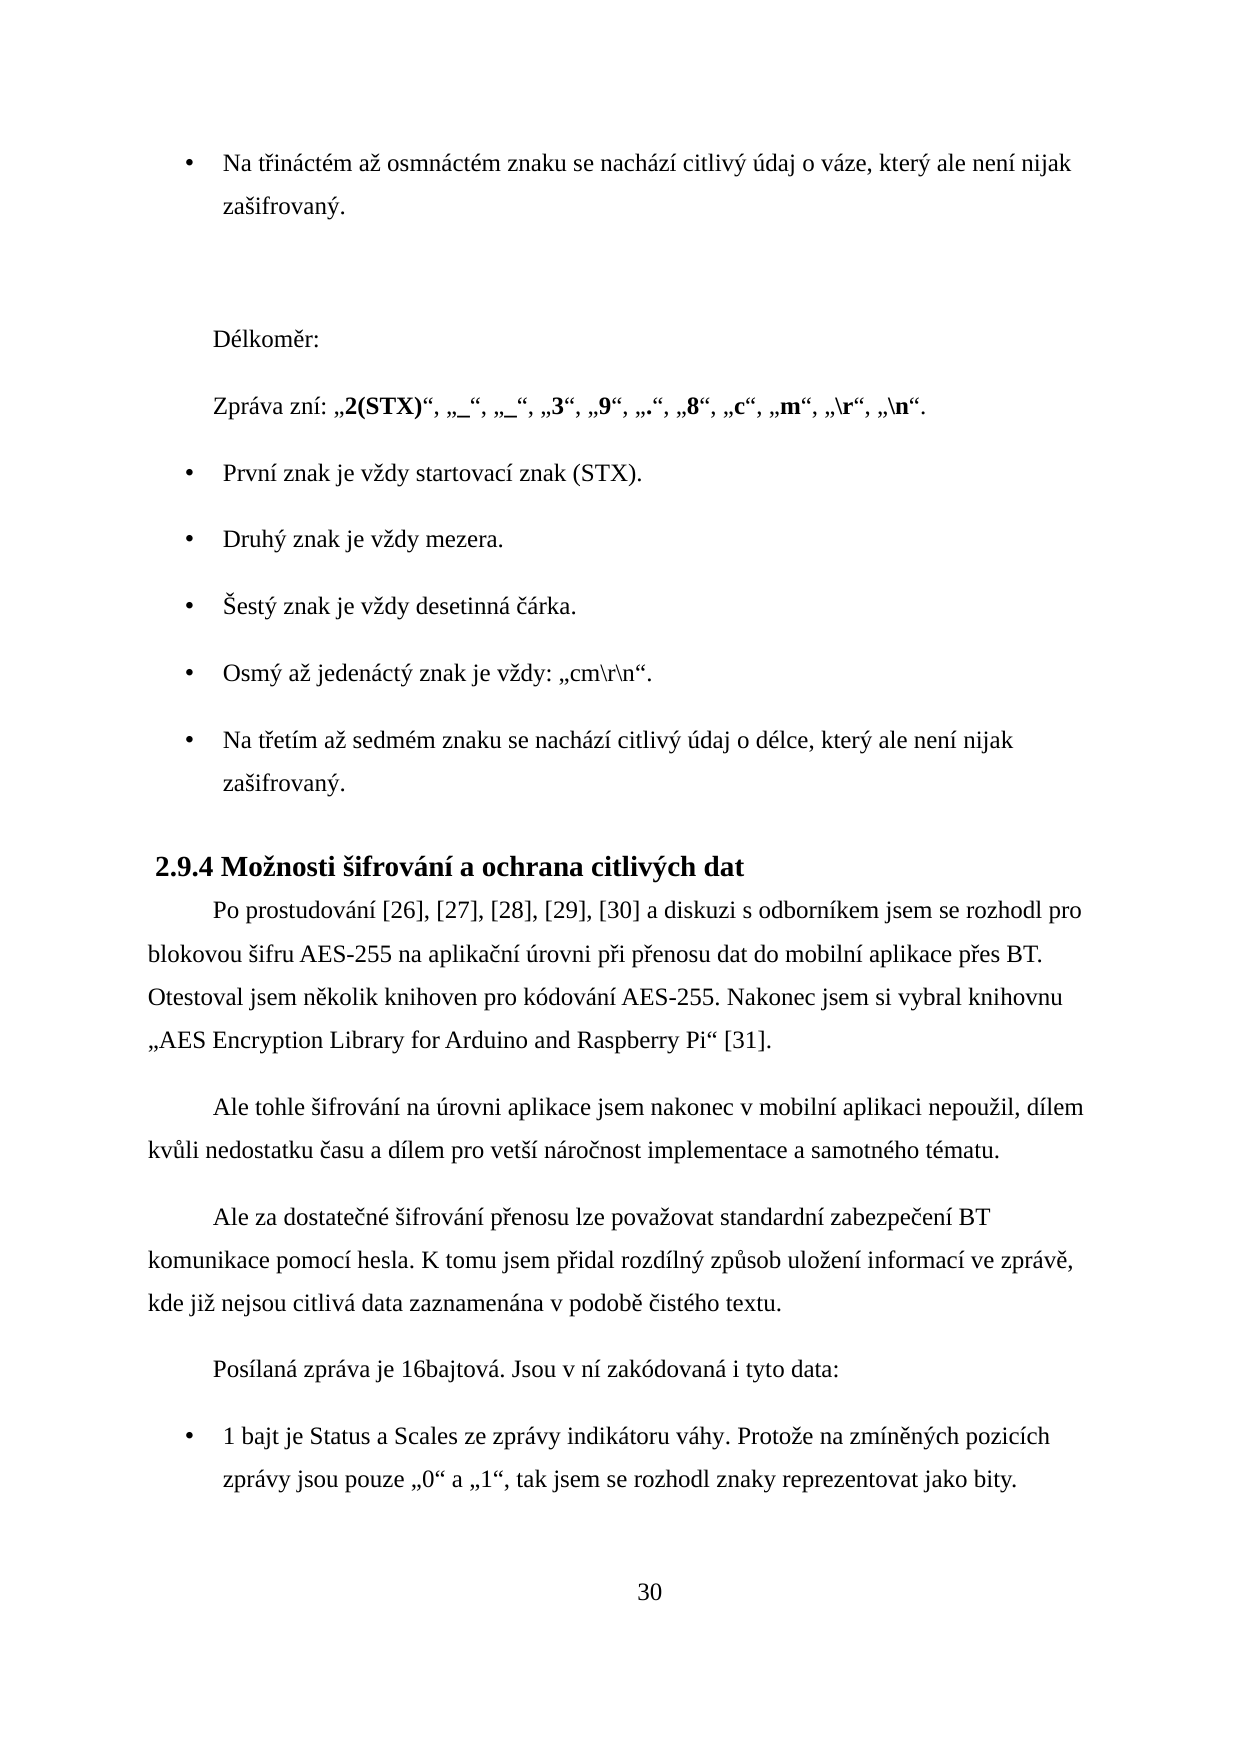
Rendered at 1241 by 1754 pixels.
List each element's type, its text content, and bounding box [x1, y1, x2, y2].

list Šestý znak je vždy desetinná čárka. [185, 591, 1093, 620]
list První znak je vždy startovací znak (STX). [185, 458, 1093, 487]
text Ale za dostatečné šifrování přenosu lze považovat standardní zabezpečení BT komunikace pomocí hesla. K tomu jsem přidal rozdílný způsob uložení informací ve zprávě, kde již nejsou citlivá data zaznamenána v podobě čistého textu. [148, 1202, 1093, 1317]
text Po prostudování [26], [27], [28], [29], [30] a diskuzi s odborníkem jsem se rozhodl pro blokovou šifru AES-255 na aplikační úrovni při přenosu dat do mobilní aplikace přes BT. Otestoval jsem několik knihoven pro kódování AES‑255. Nakonec jsem si vybral knihovnu „AES Encryption Library for Arduino and Raspberry Pi“ [31]. [148, 896, 1093, 1054]
list Druhý znak je vždy mezera. [185, 524, 1093, 553]
text Délkoměr: [148, 324, 1093, 353]
subtitle Možnosti šifrování a ochrana citlivých dat [148, 849, 1093, 883]
text Zpráva zní: „2(STX)“, „_“, „_“, „3“, „9“, „.“, „8“, „c“, „m“, „\r“, „\n“. [148, 391, 1093, 420]
list 1 bajt je Status a Scales ze zprávy indikátoru váhy. Protože na zmíněných pozicích zprávy jsou pouze „0“ a „1“, tak jsem se rozhodl znaky reprezentovat jako bity. [185, 1421, 1093, 1493]
text Posílaná zpráva je 16bajtová. Jsou v ní zakódovaná i tyto data: [148, 1354, 1093, 1383]
text Ale tohle šifrování na úrovni aplikace jsem nakonec v mobilní aplikaci nepoužil, dílem kvůli nedostatku času a dílem pro vetší náročnost implementace a samotného tématu. [148, 1092, 1093, 1163]
list Osmý až jedenáctý znak je vždy: „cm\r\n“. [185, 658, 1093, 687]
list Na třináctém až osmnáctém znaku se nachází citlivý údaj o váze, který ale není nijak zašifrovaný. [185, 148, 1093, 219]
list Na třetím až sedmém znaku se nachází citlivý údaj o délce, který ale není nijak zašifrovaný. [185, 725, 1093, 797]
